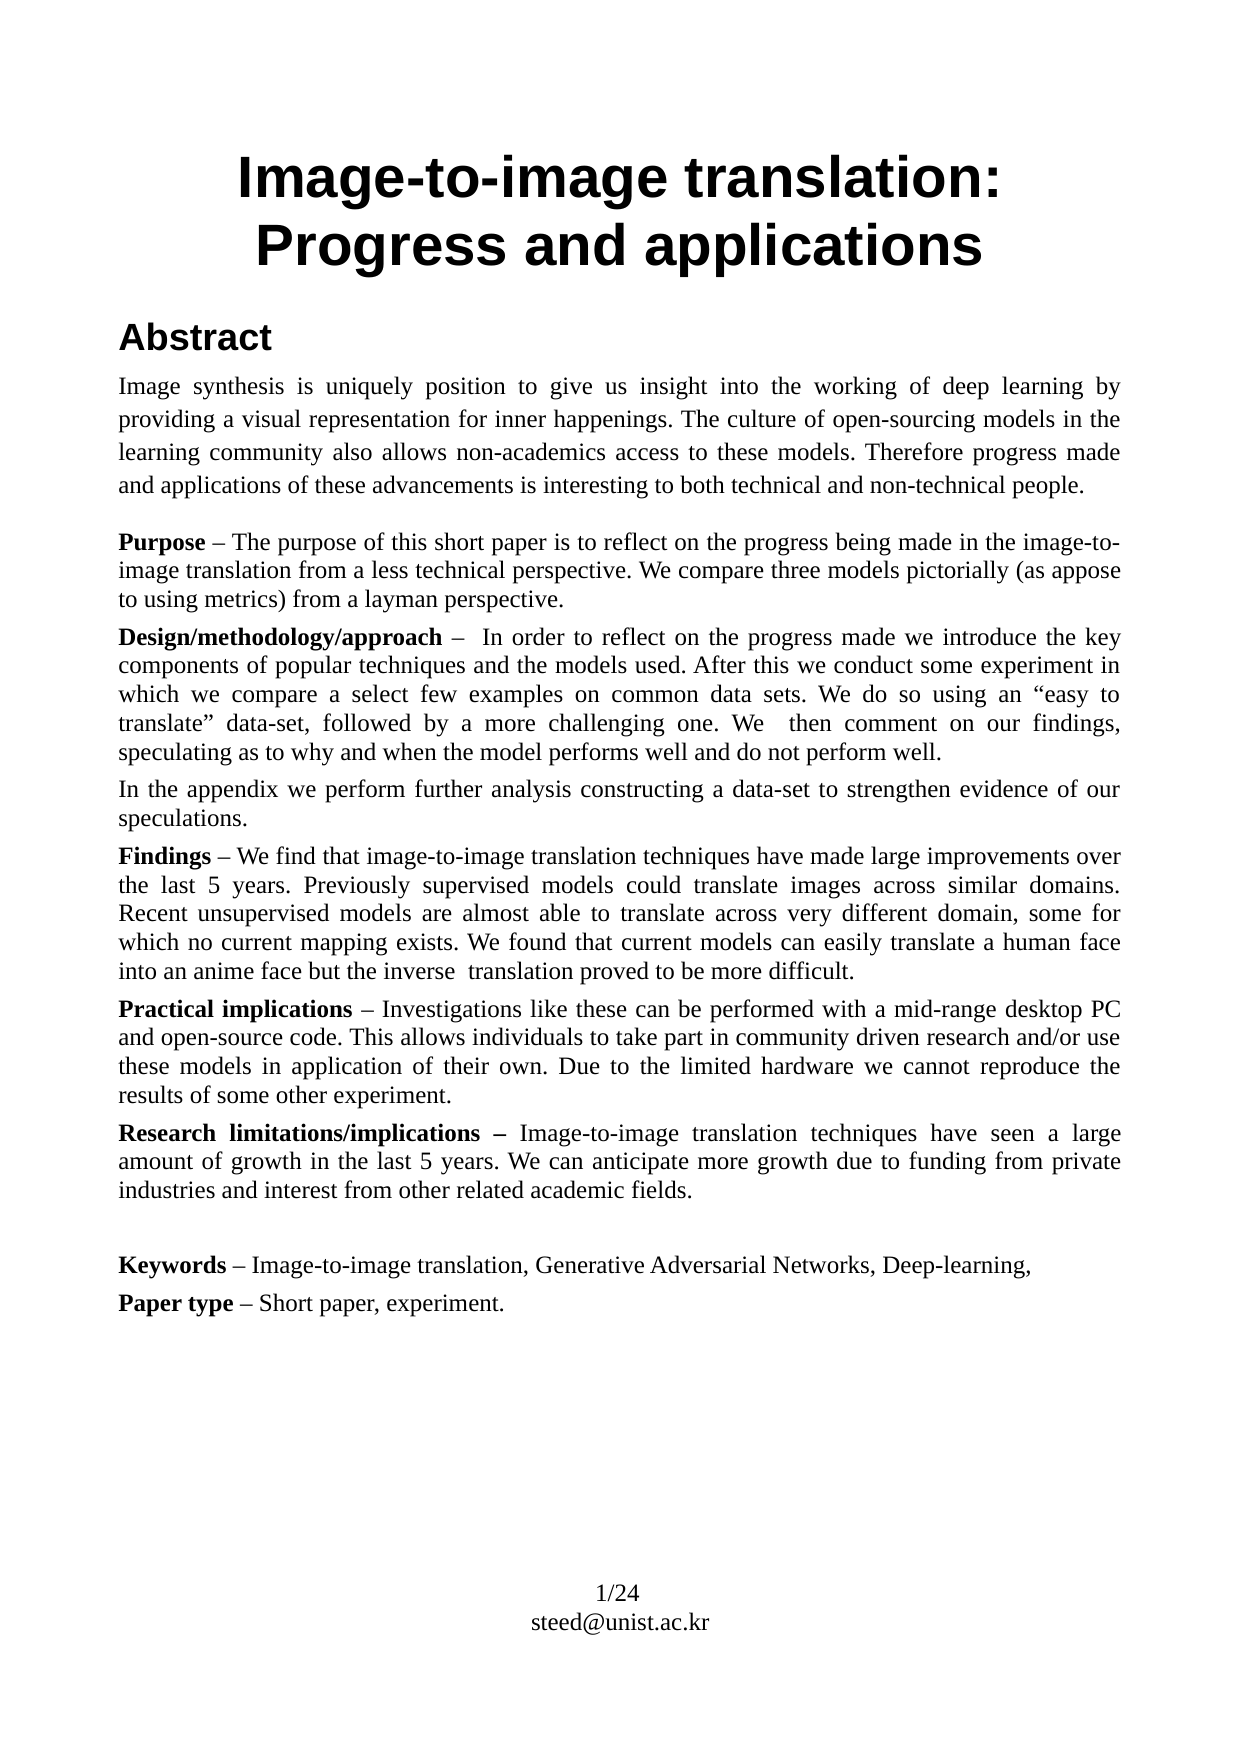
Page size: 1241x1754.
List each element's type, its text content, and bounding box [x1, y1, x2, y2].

subtitle Abstract [118, 315, 1122, 358]
text Findings – We find that image-to-image translation techniques have made large improvements over the last 5 years. Previously supervised models could translate images across similar domains. Recent unsupervised models are almost able to translate across very different domain, some for which no current mapping exists. We found that current models can easily translate a human face into an anime face but the inverse translation proved to be more difficult. [118, 841, 1122, 985]
text Research limitations/implications – Image-to-image translation techniques have seen a large amount of growth in the last 5 years. We can anticipate more growth due to funding from private industries and interest from other related academic fields. [118, 1118, 1122, 1204]
text Design/methodology/approach – In order to reflect on the progress made we introduce the key components of popular techniques and the models used. After this we conduct some experiment in which we compare a select few examples on common data sets. We do so using an “easy to translate” data-set, followed by a more challenging one. We then comment on our findings, speculating as to why and when the model performs well and do not perform well. [118, 622, 1122, 766]
text In the appendix we perform further analysis constructing a data-set to strengthen evidence of our speculations. [118, 774, 1122, 832]
text Purpose – The purpose of this short paper is to reflect on the progress being made in the image-to-image translation from a less technical perspective. We compare three models pictorially (as appose to using metrics) from a layman perspective. [118, 527, 1122, 613]
text Practical implications – Investigations like these can be performed with a mid-range desktop PC and open-source code. This allows individuals to take part in community driven research and/or use these models in application of their own. Due to the limited hardware we cannot reproduce the results of some other experiment. [118, 994, 1122, 1109]
title Image-to-image translation: Progress and applications [118, 143, 1122, 277]
text Keywords – Image-to-image translation, Generative Adversarial Networks, Deep-learning, [118, 1251, 1122, 1279]
text Paper type – Short paper, experiment. [118, 1288, 1122, 1317]
text Image synthesis is uniquely position to give us insight into the working of deep learning by providing a visual representation for inner happenings. The culture of open-sourcing models in the learning community also allows non-academics access to these models. Therefore progress made and applications of these advancements is interesting to both technical and non-technical people. [118, 371, 1122, 499]
